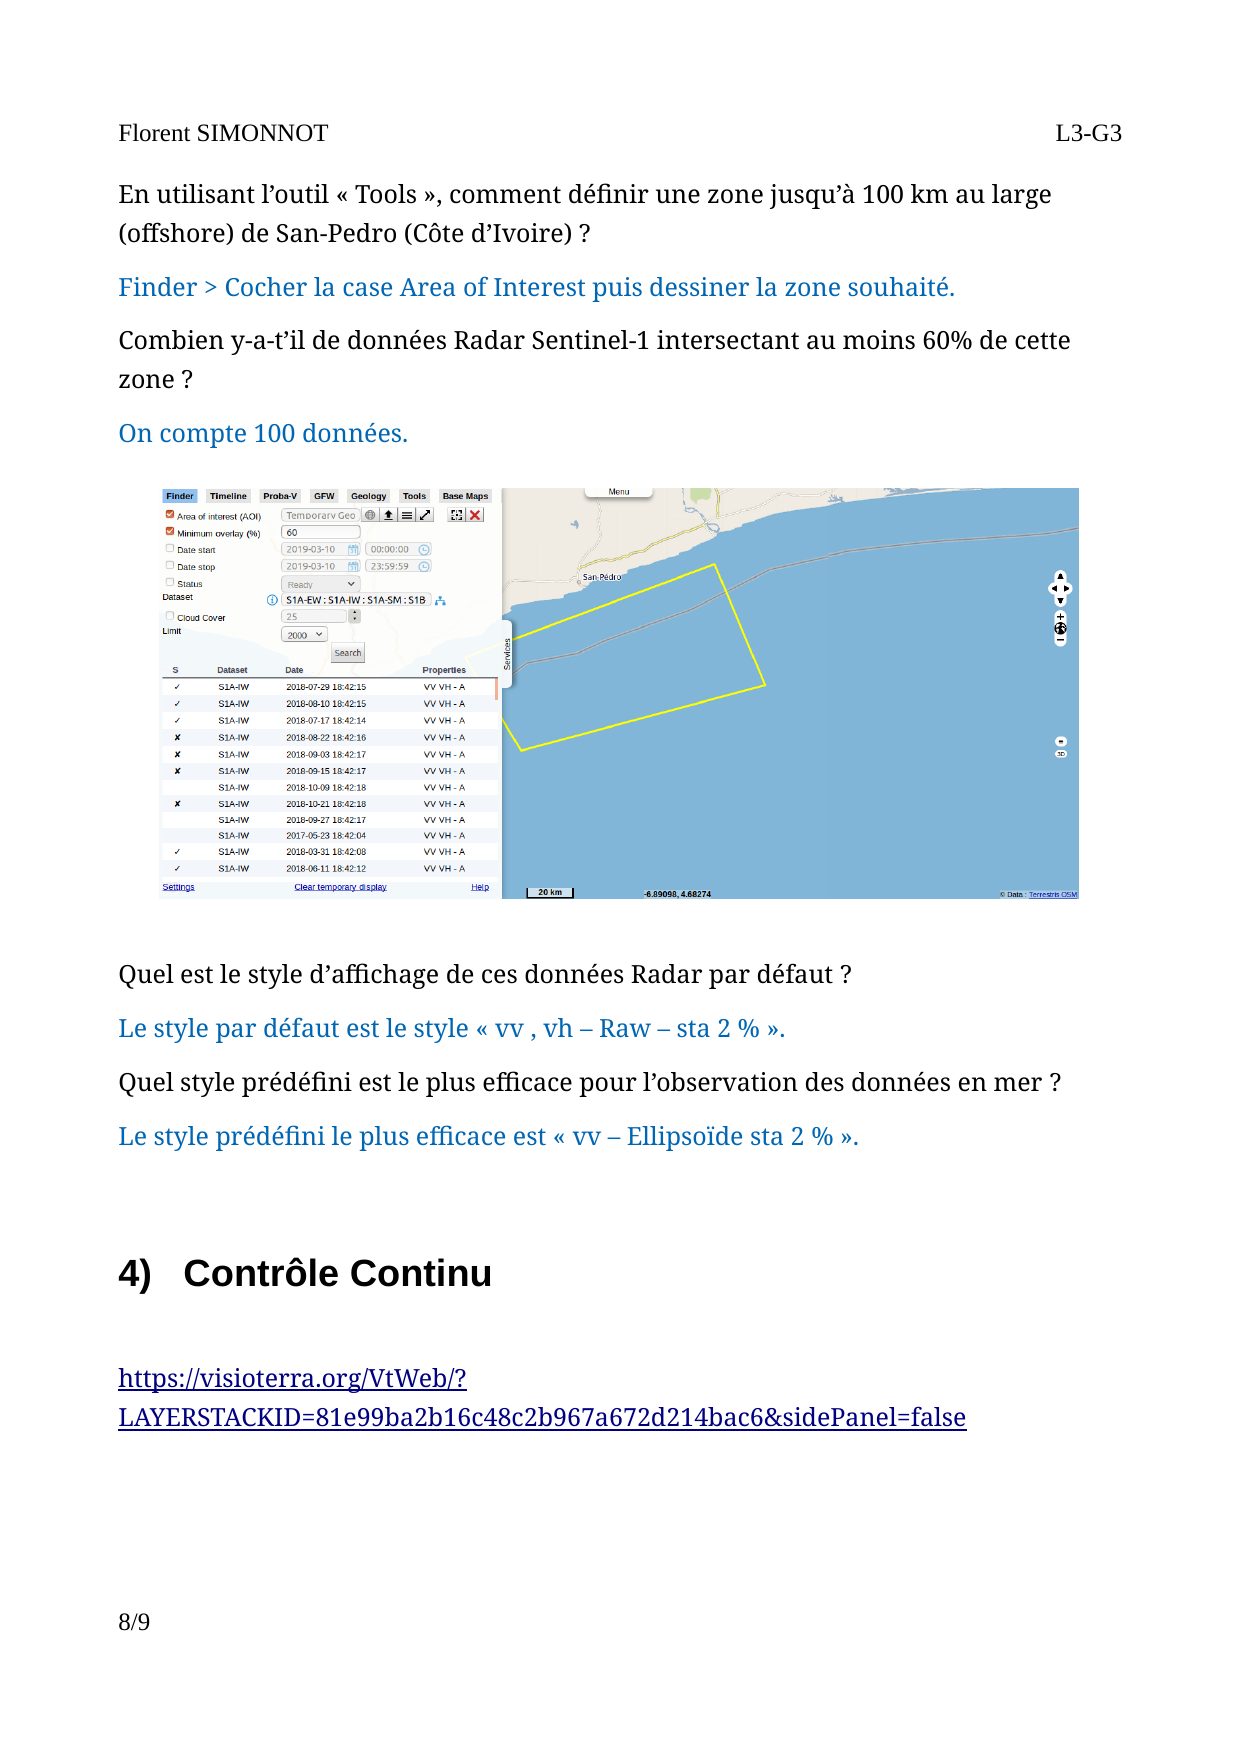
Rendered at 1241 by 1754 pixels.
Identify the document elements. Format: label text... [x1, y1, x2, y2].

text En utilisant l’outil « Tools », comment définir une zone jusqu’à 100 km au large (offshore) de San-Pedro (Côte d’Ivoire) ? [118, 176, 1122, 249]
picture [158, 488, 1079, 899]
text On compte 100 données. [118, 416, 1122, 450]
text Quel style prédéfini est le plus efficace pour l’observation des données en mer ? [118, 1064, 1122, 1099]
text Combien y-a-t’il de données Radar Sentinel-1 intersectant au moins 60% de cette zone ? [118, 323, 1122, 396]
text https://visioterra.org/VtWeb/?LAYERSTACKID=81e99ba2b16c48c2b967a672d214bac6&sidePanel=false [118, 1361, 1122, 1434]
text Le style par défaut est le style « vv , vh – Raw – sta 2 % ». [118, 1011, 1122, 1045]
text Le style prédéfini le plus efficace est « vv – Ellipsoïde sta 2 % ». [118, 1118, 1122, 1152]
text Quel est le style d’affichage de ces données Radar par défaut ? [118, 957, 1122, 991]
subtitle 4) Contrôle Continu [118, 1251, 1122, 1294]
text Finder > Cocher la case Area of Interest puis dessiner la zone souhaité. [118, 269, 1122, 303]
